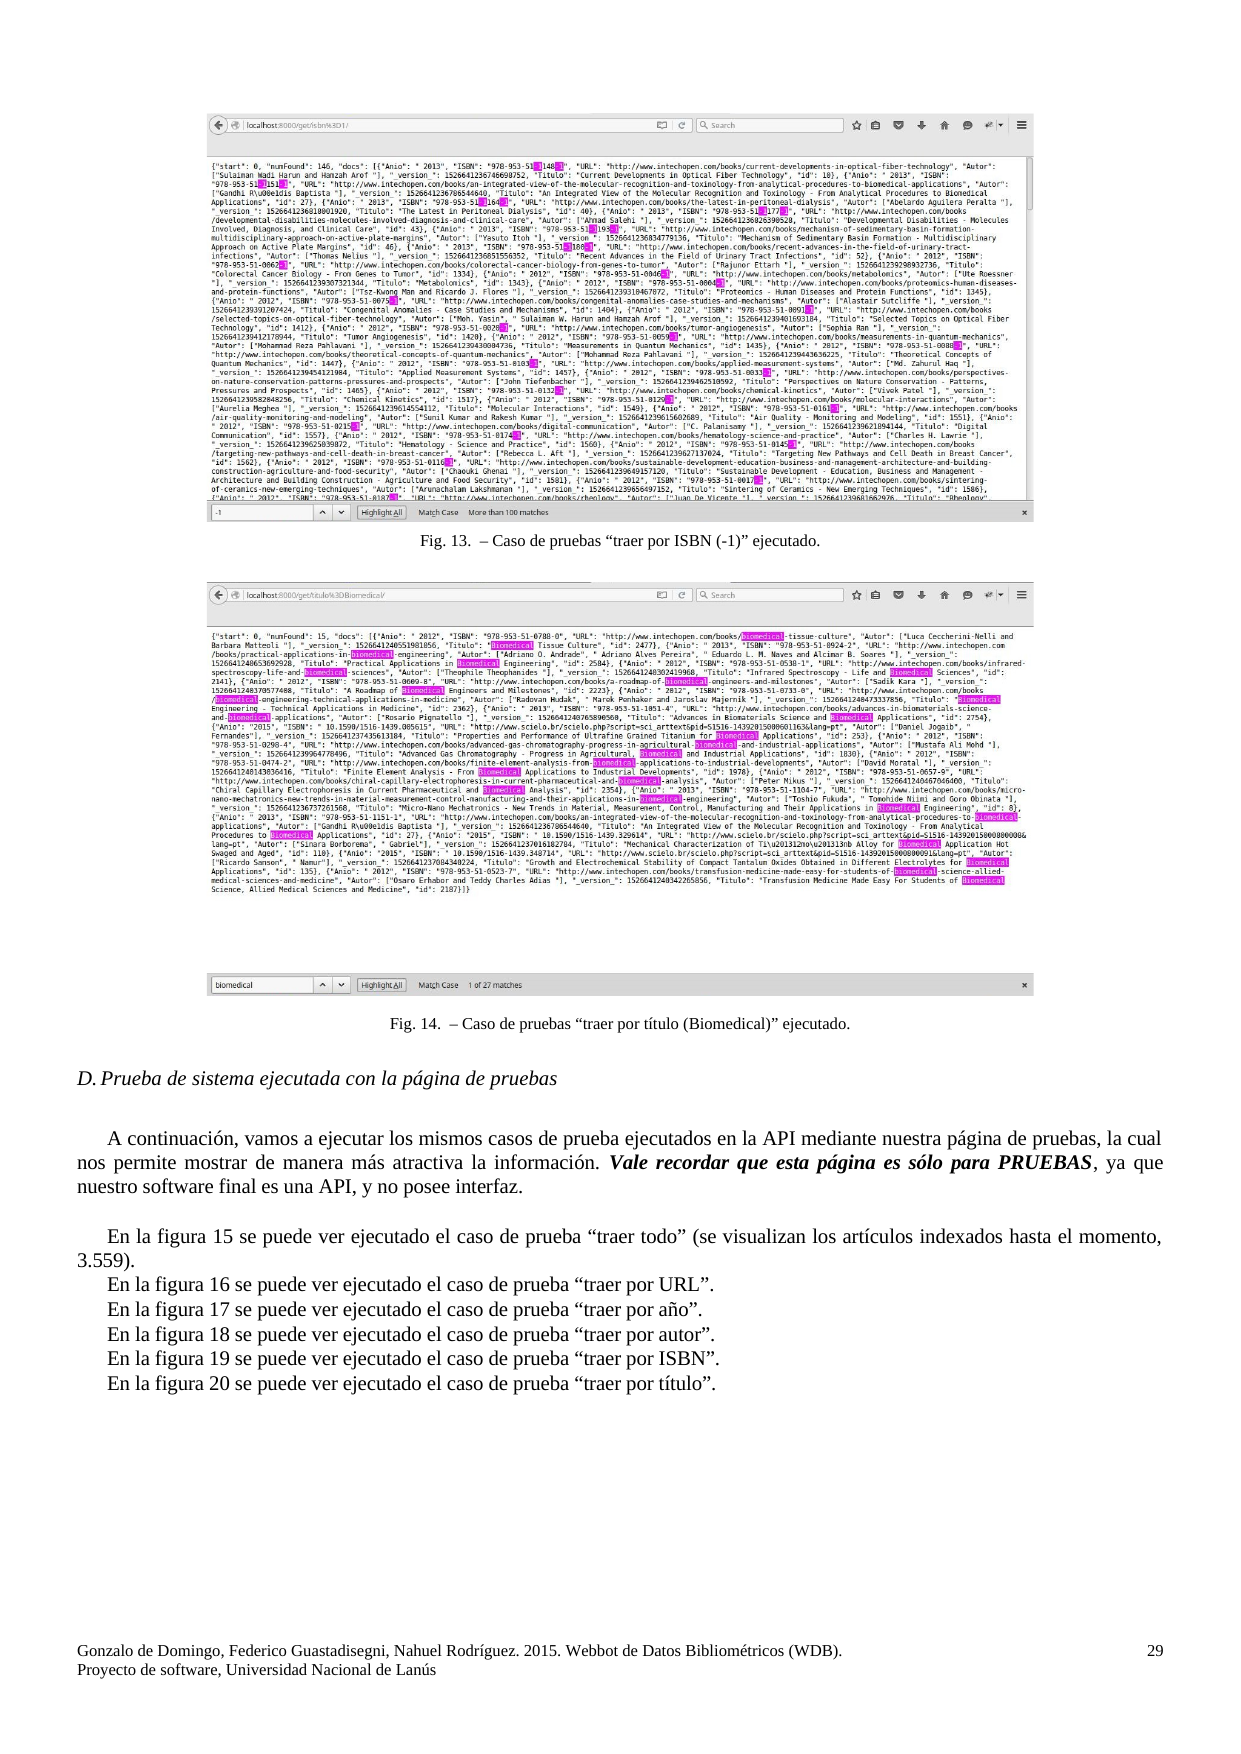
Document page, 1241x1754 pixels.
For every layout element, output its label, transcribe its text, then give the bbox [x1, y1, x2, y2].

subtitle Prueba de sistema ejecutada con la página de pruebas [77, 1066, 1163, 1090]
picture [206, 113, 1034, 522]
text En la figura 18 se puede ver ejecutado el caso de prueba “traer por autor”. [77, 1322, 1163, 1346]
list – Caso de pruebas “traer por título (Biomedical)” ejecutado. [77, 1014, 1163, 1033]
text En la figura 20 se puede ver ejecutado el caso de prueba “traer por título”. [77, 1371, 1163, 1395]
text En la figura 15 se puede ver ejecutado el caso de prueba “traer todo” (se visualizan los artículos indexados hasta el momento, 3.559). [77, 1223, 1163, 1272]
text En la figura 19 se puede ver ejecutado el caso de prueba “traer por ISBN”. [77, 1346, 1163, 1370]
picture [206, 582, 1034, 996]
text En la figura 17 se puede ver ejecutado el caso de prueba “traer por año”. [77, 1297, 1163, 1321]
text A continuación, vamos a ejecutar los mismos casos de prueba ejecutados en la API mediante nuestra página de pruebas, la cual nos permite mostrar de manera más atractiva la información. Vale recordar que esta página es sólo para PRUEBAS, ya que nuestro software final es una API, y no posee interfaz. [77, 1126, 1163, 1198]
list – Caso de pruebas “traer por ISBN (-1)” ejecutado. [77, 531, 1163, 550]
text En la figura 16 se puede ver ejecutado el caso de prueba “traer por URL”. [77, 1272, 1163, 1296]
